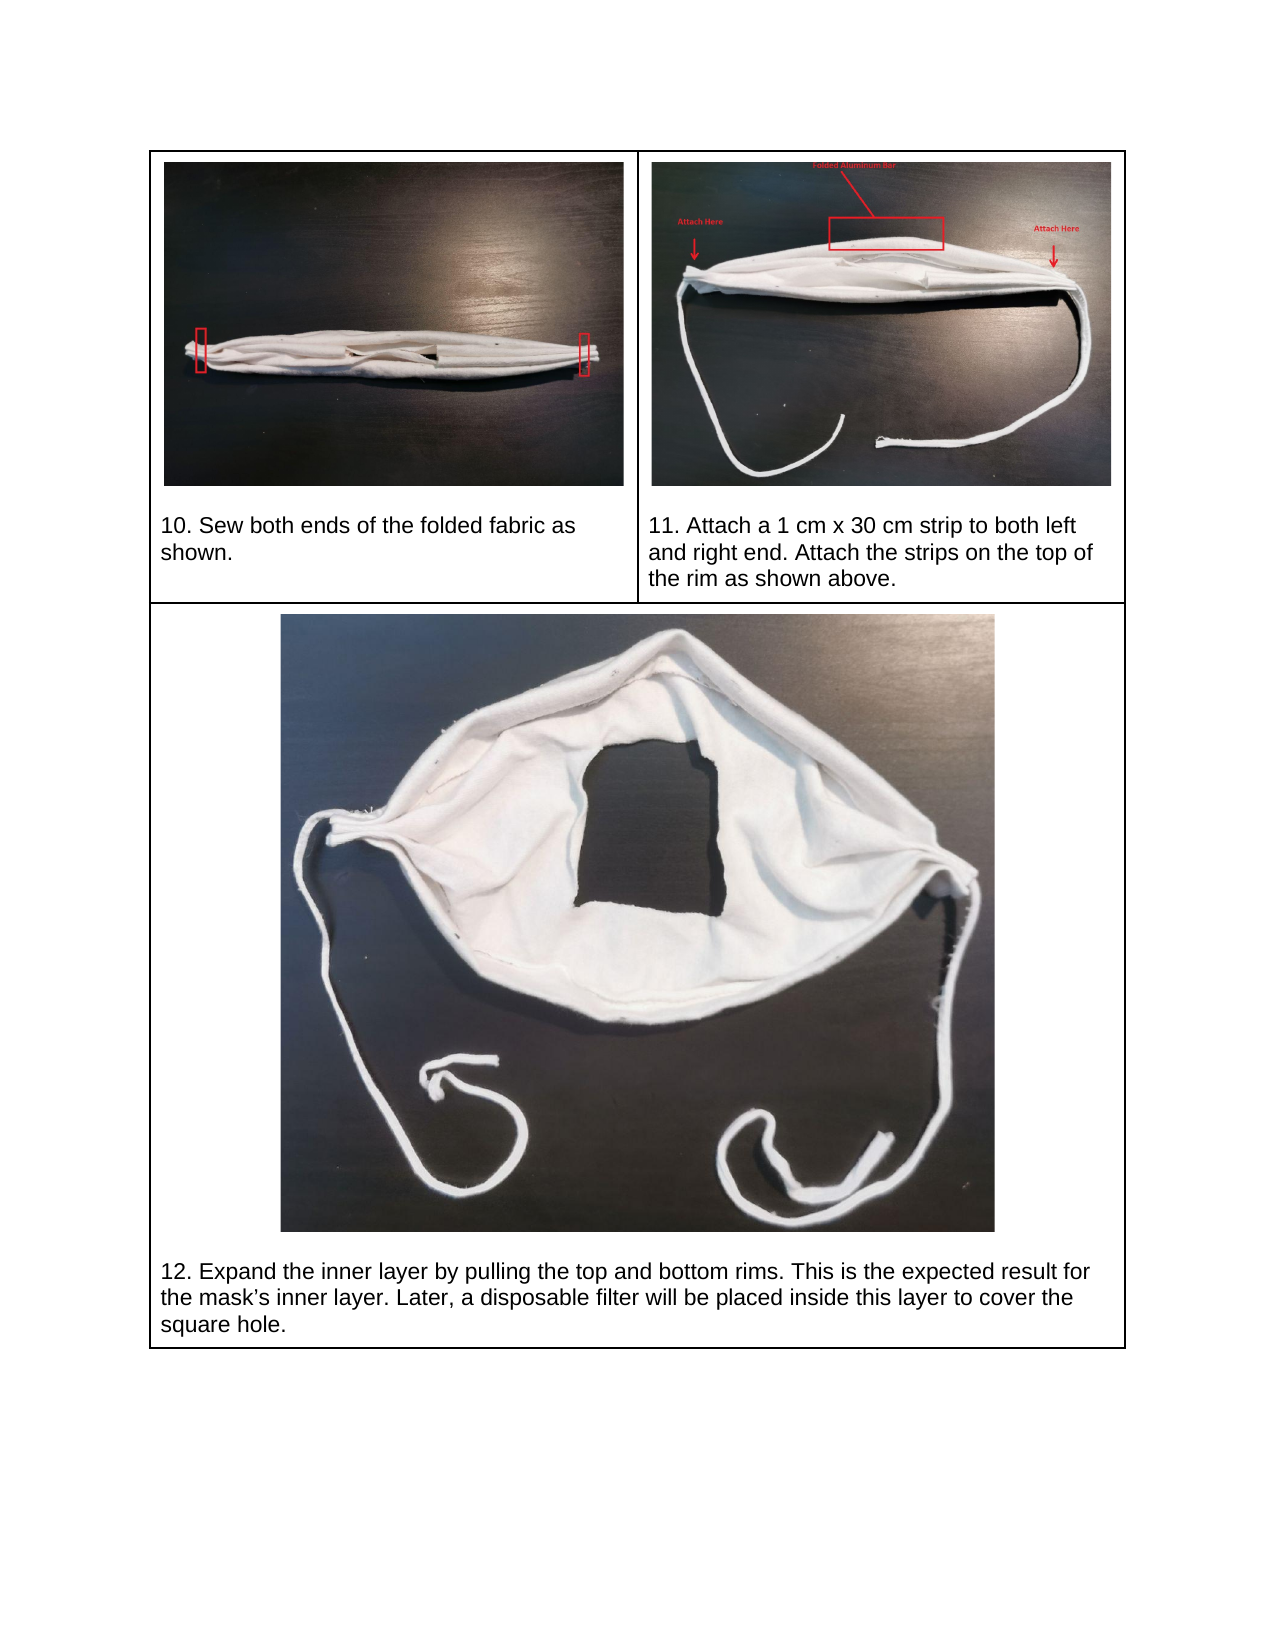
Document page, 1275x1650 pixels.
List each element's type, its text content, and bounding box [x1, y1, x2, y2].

table_cell 11. Attach a 1 cm x 30 cm strip to both left and right end. Attach the strips on the top of the rim as shown above. [639, 152, 1124, 602]
table_cell 12. Expand the inner layer by pulling the top and bottom rims. This is the expected result for the mask’s inner layer. Later, a disposable filter will be placed inside this layer to cover the square hole. [151, 604, 1124, 1347]
table_cell 10. Sew both ends of the folded fabric as shown. [151, 152, 637, 602]
